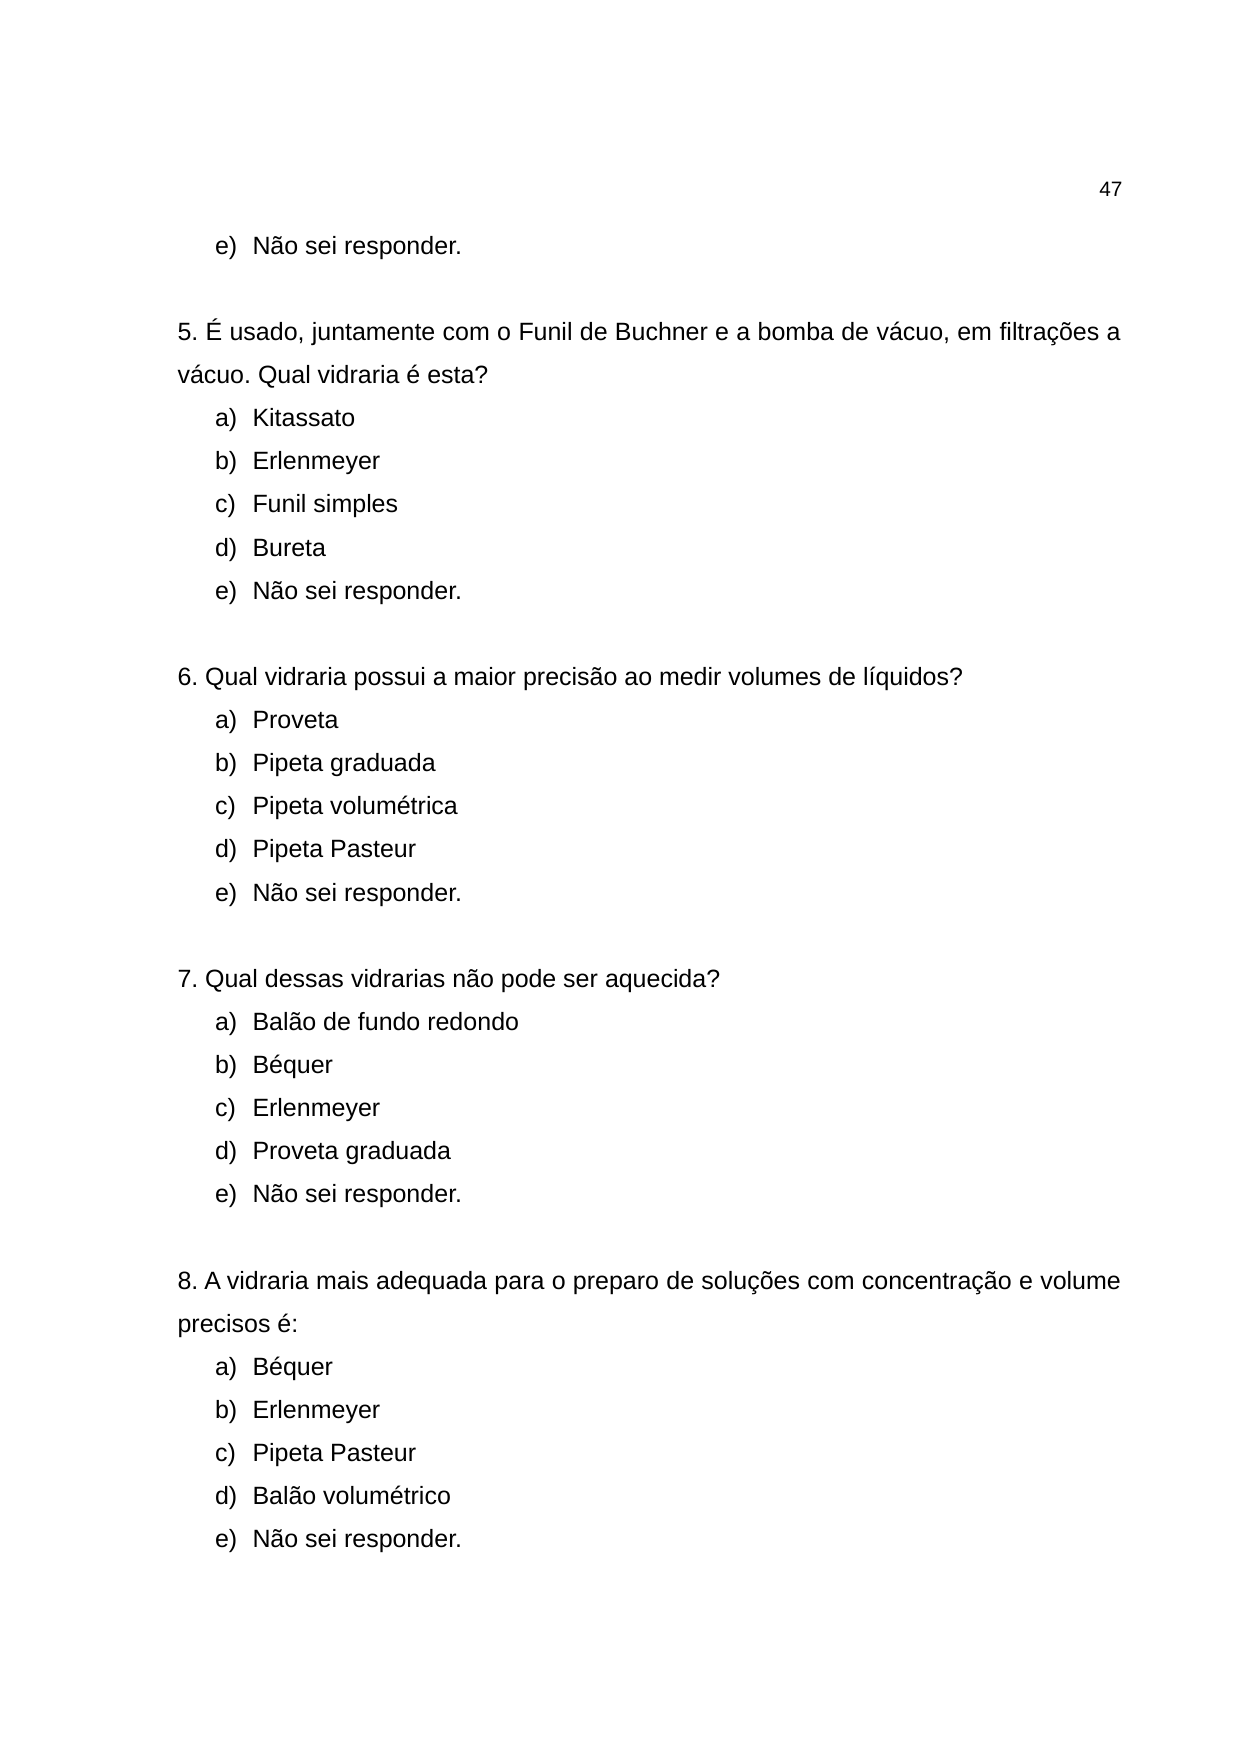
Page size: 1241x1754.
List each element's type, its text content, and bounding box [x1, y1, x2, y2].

list Pipeta Pasteur [215, 834, 1122, 863]
list Pipeta Pasteur [215, 1438, 1122, 1467]
list Não sei responder. [215, 1179, 1122, 1208]
text 8. A vidraria mais adequada para o preparo de soluções com concentração e volume precisos é: [177, 1266, 1122, 1337]
list Kitassato [215, 403, 1122, 432]
list Bureta [215, 532, 1122, 561]
list Não sei responder. [215, 877, 1122, 906]
list Erlenmeyer [215, 1395, 1122, 1424]
list Erlenmeyer [215, 1093, 1122, 1122]
list Béquer [215, 1050, 1122, 1079]
list Erlenmeyer [215, 446, 1122, 475]
list Proveta [215, 705, 1122, 734]
list Não sei responder. [215, 1524, 1122, 1553]
list Béquer [215, 1352, 1122, 1381]
text 5. É usado, juntamente com o Funil de Buchner e a bomba de vácuo, em filtrações a vácuo. Qual vidraria é esta? [177, 317, 1122, 389]
list Pipeta volumétrica [215, 791, 1122, 820]
list Não sei responder. [215, 576, 1122, 604]
list Proveta graduada [215, 1136, 1122, 1165]
list Funil simples [215, 489, 1122, 518]
list Balão de fundo redondo [215, 1007, 1122, 1036]
list Pipeta graduada [215, 748, 1122, 777]
text 7. Qual dessas vidrarias não pode ser aquecida? [177, 964, 1122, 992]
text 6. Qual vidraria possui a maior precisão ao medir volumes de líquidos? [177, 662, 1122, 691]
list Balão volumétrico [215, 1481, 1122, 1510]
list Não sei responder. [215, 231, 1122, 259]
